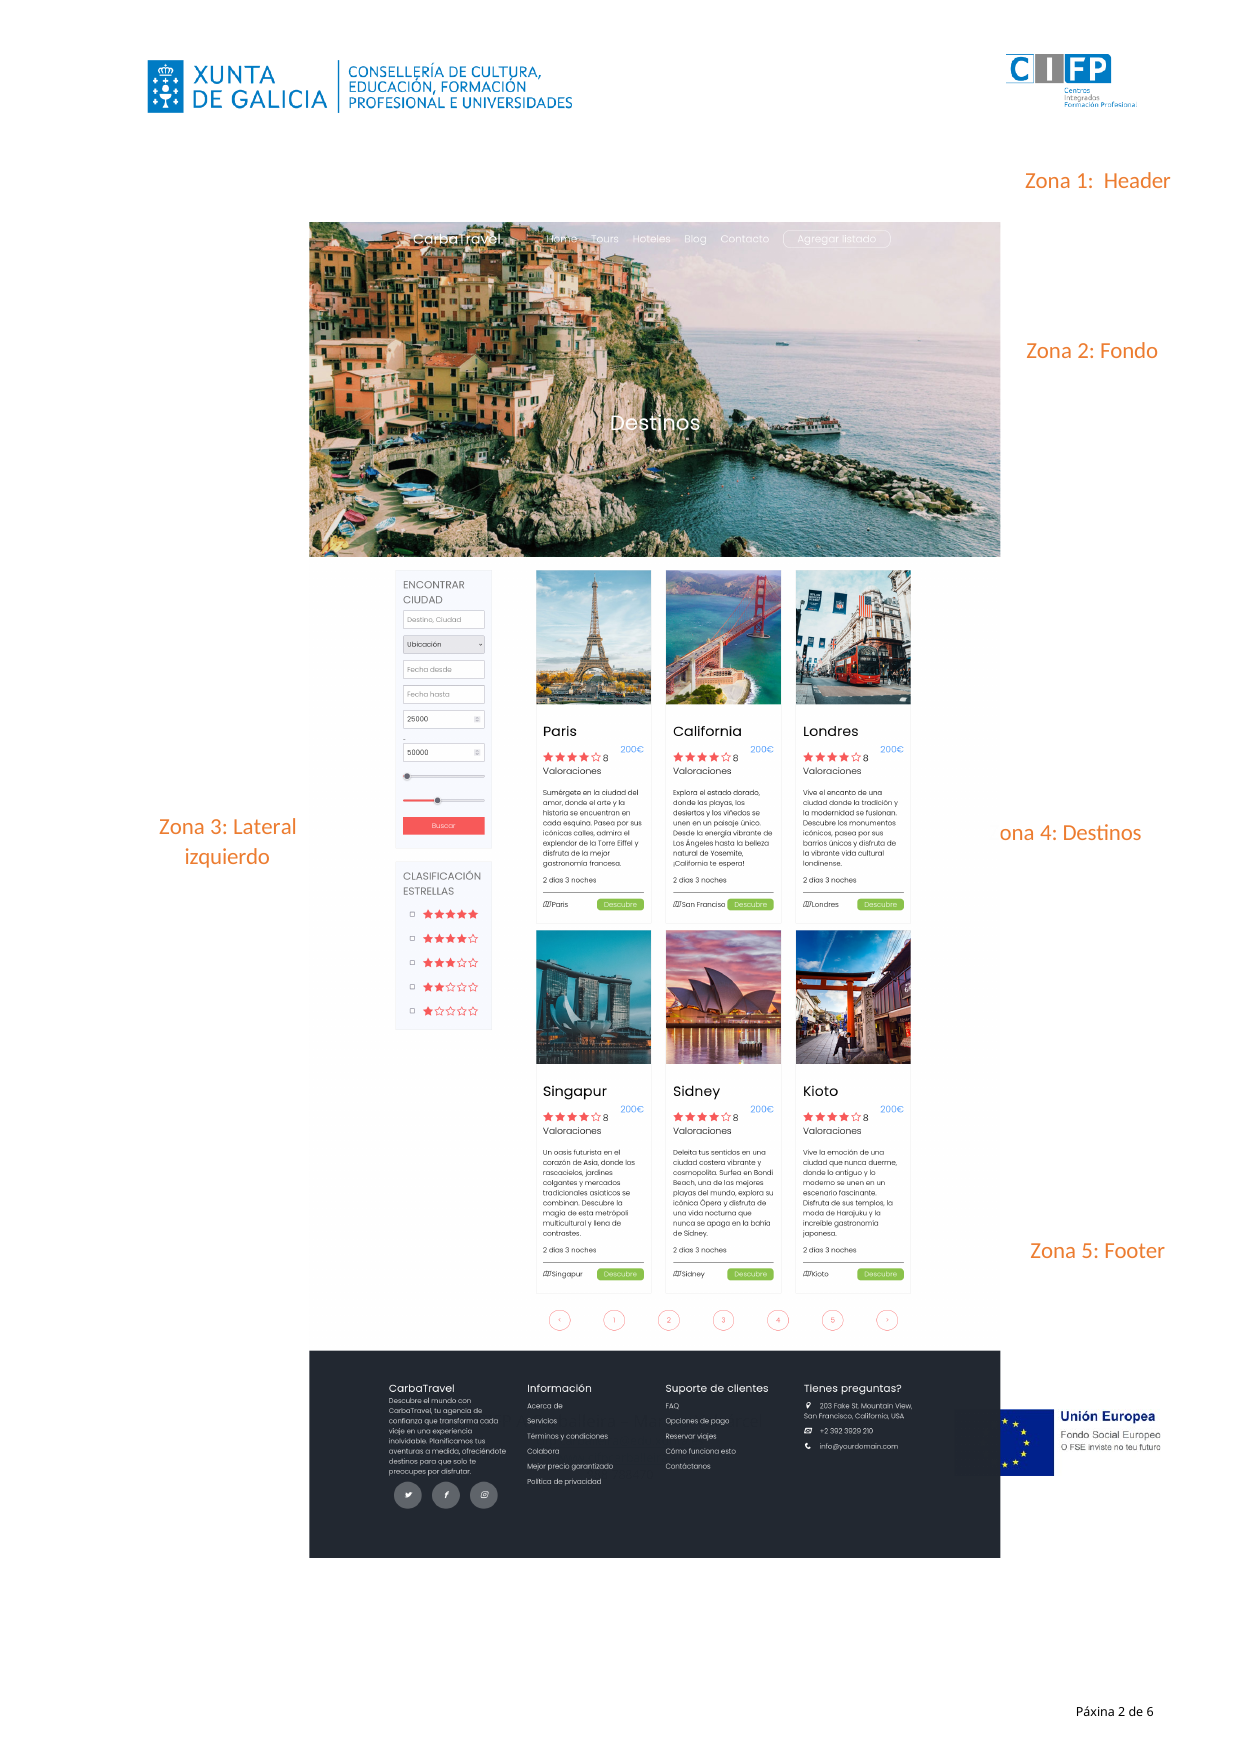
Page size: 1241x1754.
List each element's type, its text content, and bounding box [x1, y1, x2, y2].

picture [147, 60, 572, 113]
text Zona 5: Footer [1030, 1236, 1184, 1264]
picture [1006, 54, 1137, 107]
text Zona 4: Destinos [1001, 818, 1184, 846]
text Zona 3: Lateral izquierdo [159, 812, 297, 870]
text Zona 2: Fondo [1026, 336, 1184, 364]
text Zona 1: Header [1025, 167, 1184, 195]
picture [309, 222, 1161, 1558]
text CIFP A Carballeira – Marcos Valcárcel [133, 1409, 309, 1432]
